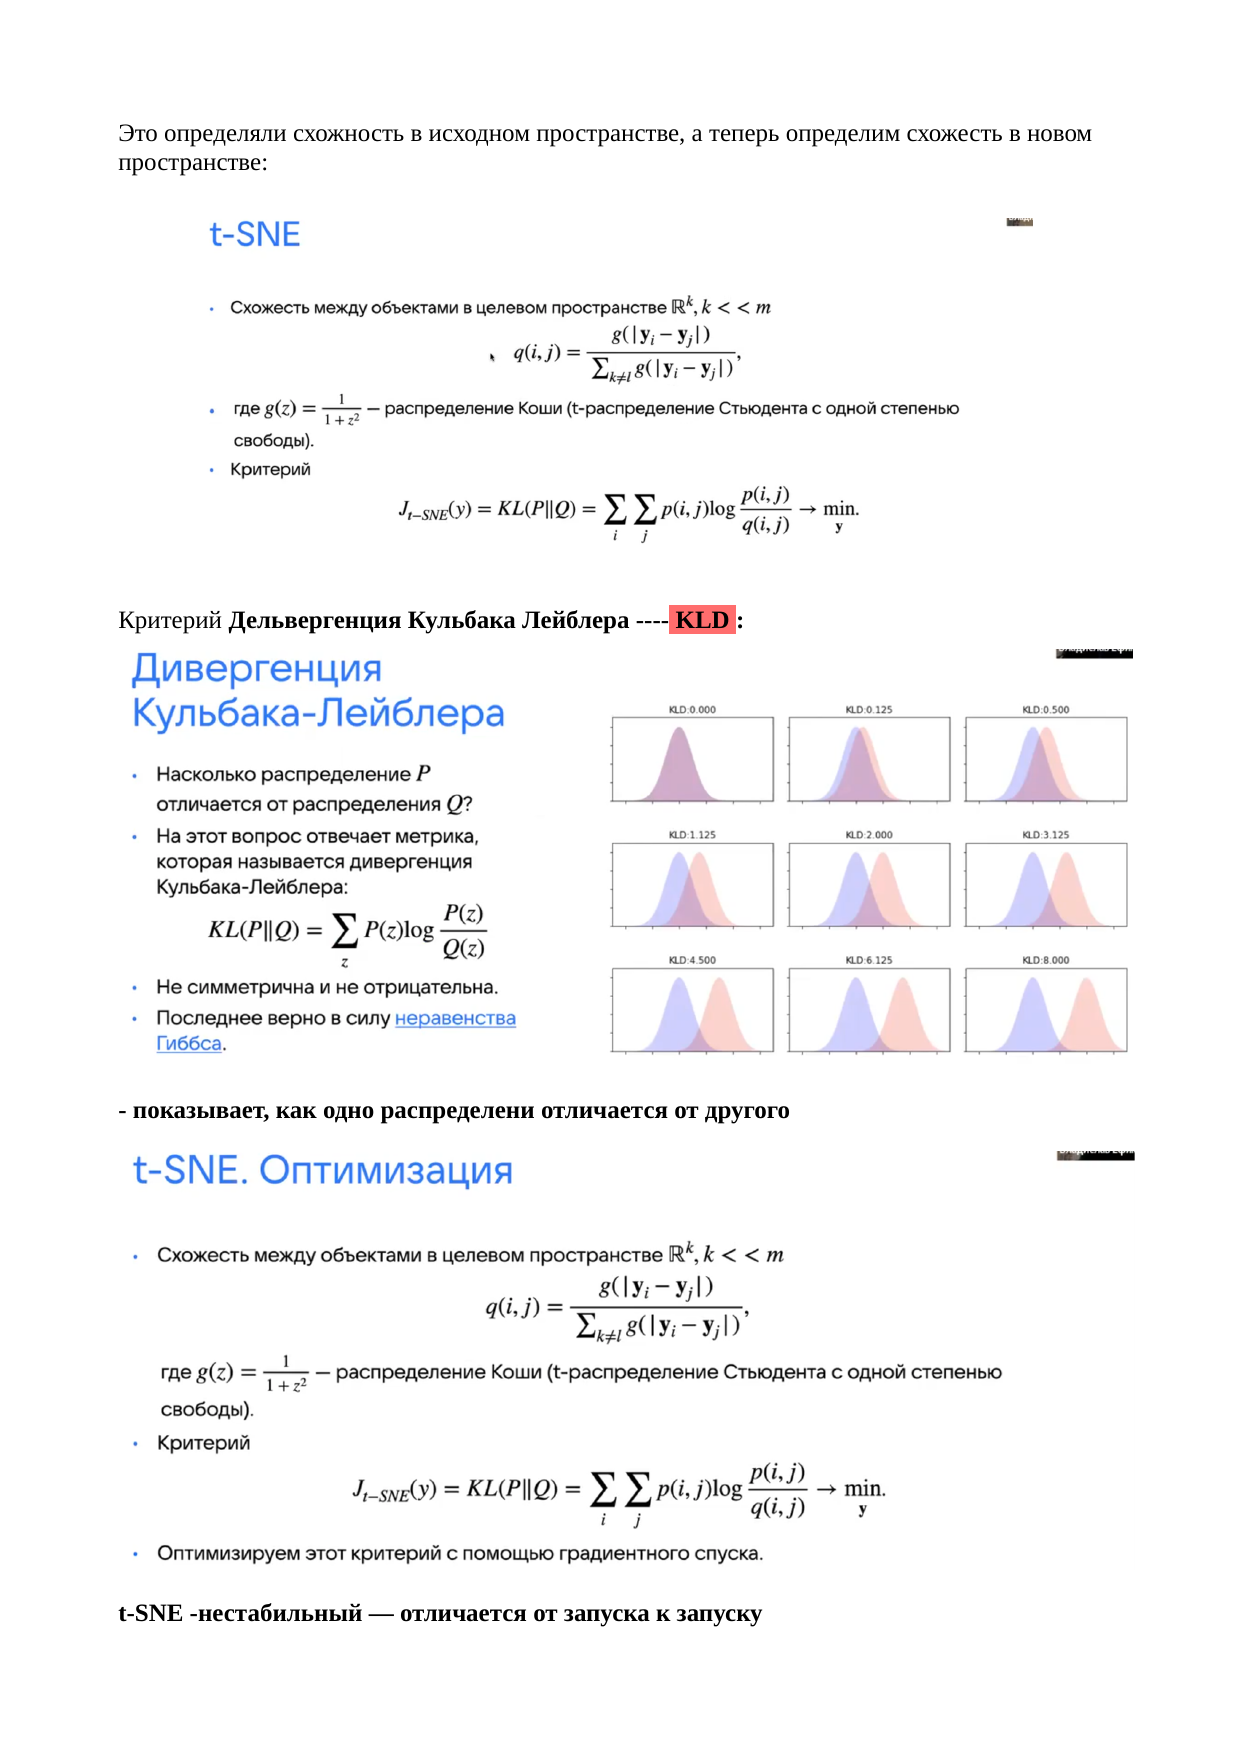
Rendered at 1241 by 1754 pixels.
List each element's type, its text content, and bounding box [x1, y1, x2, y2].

text Это определяли схожность в исходном пространстве, а теперь определим схожесть в новом пространстве: [118, 118, 1122, 204]
text Критерий Дельвергенция Кульбака Лейблера ---- KLD : [118, 605, 1122, 634]
text - показывает, как одно распределени отличается от другого [118, 1095, 1122, 1124]
picture [130, 1151, 1135, 1570]
picture [129, 649, 1133, 1067]
text t-SNE -нестабильный — отличается от запуска к запуску [118, 1598, 1122, 1627]
picture [207, 218, 1033, 548]
